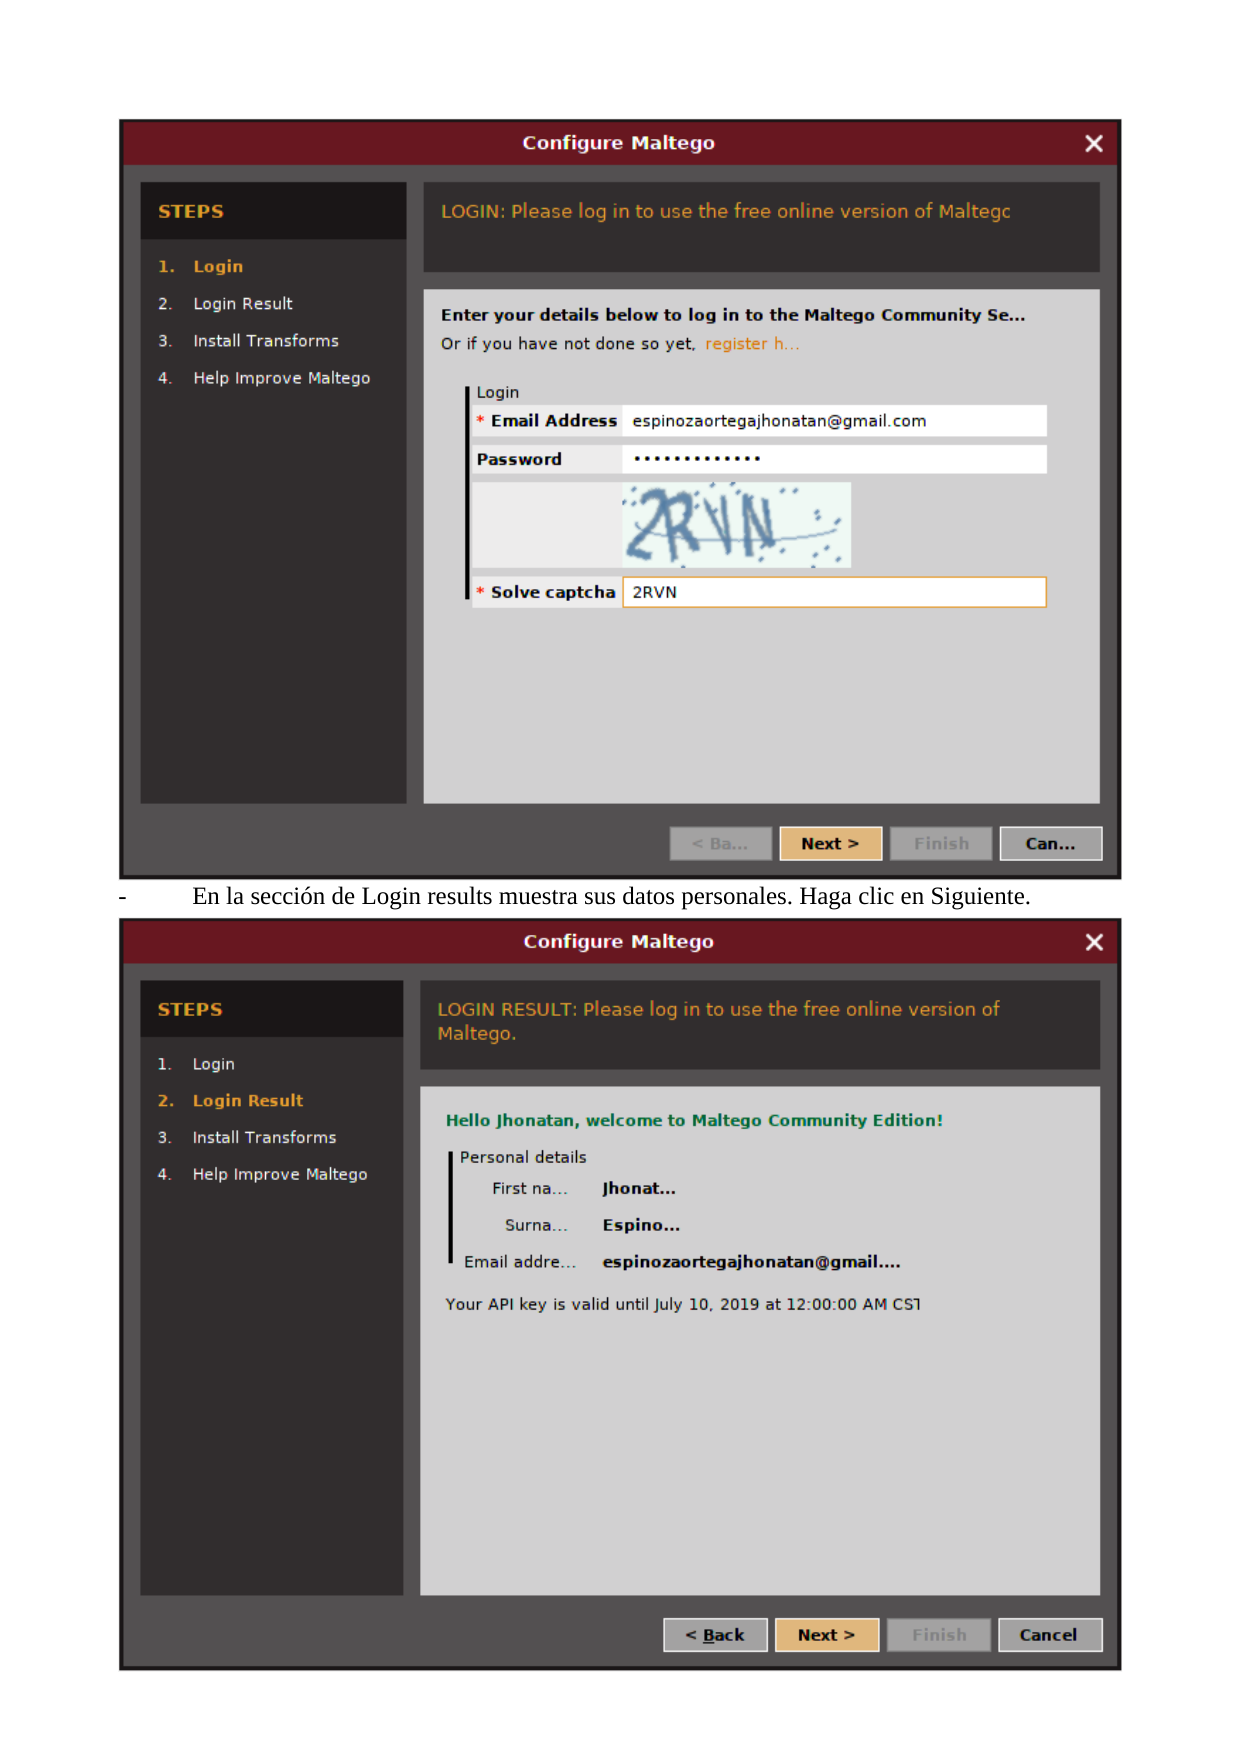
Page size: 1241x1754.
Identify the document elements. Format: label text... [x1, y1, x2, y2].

picture [118, 917, 1123, 1672]
picture [118, 118, 1123, 881]
text - En la sección de Login results muestra sus datos personales. Haga clic en Siguiente. [118, 881, 1122, 909]
